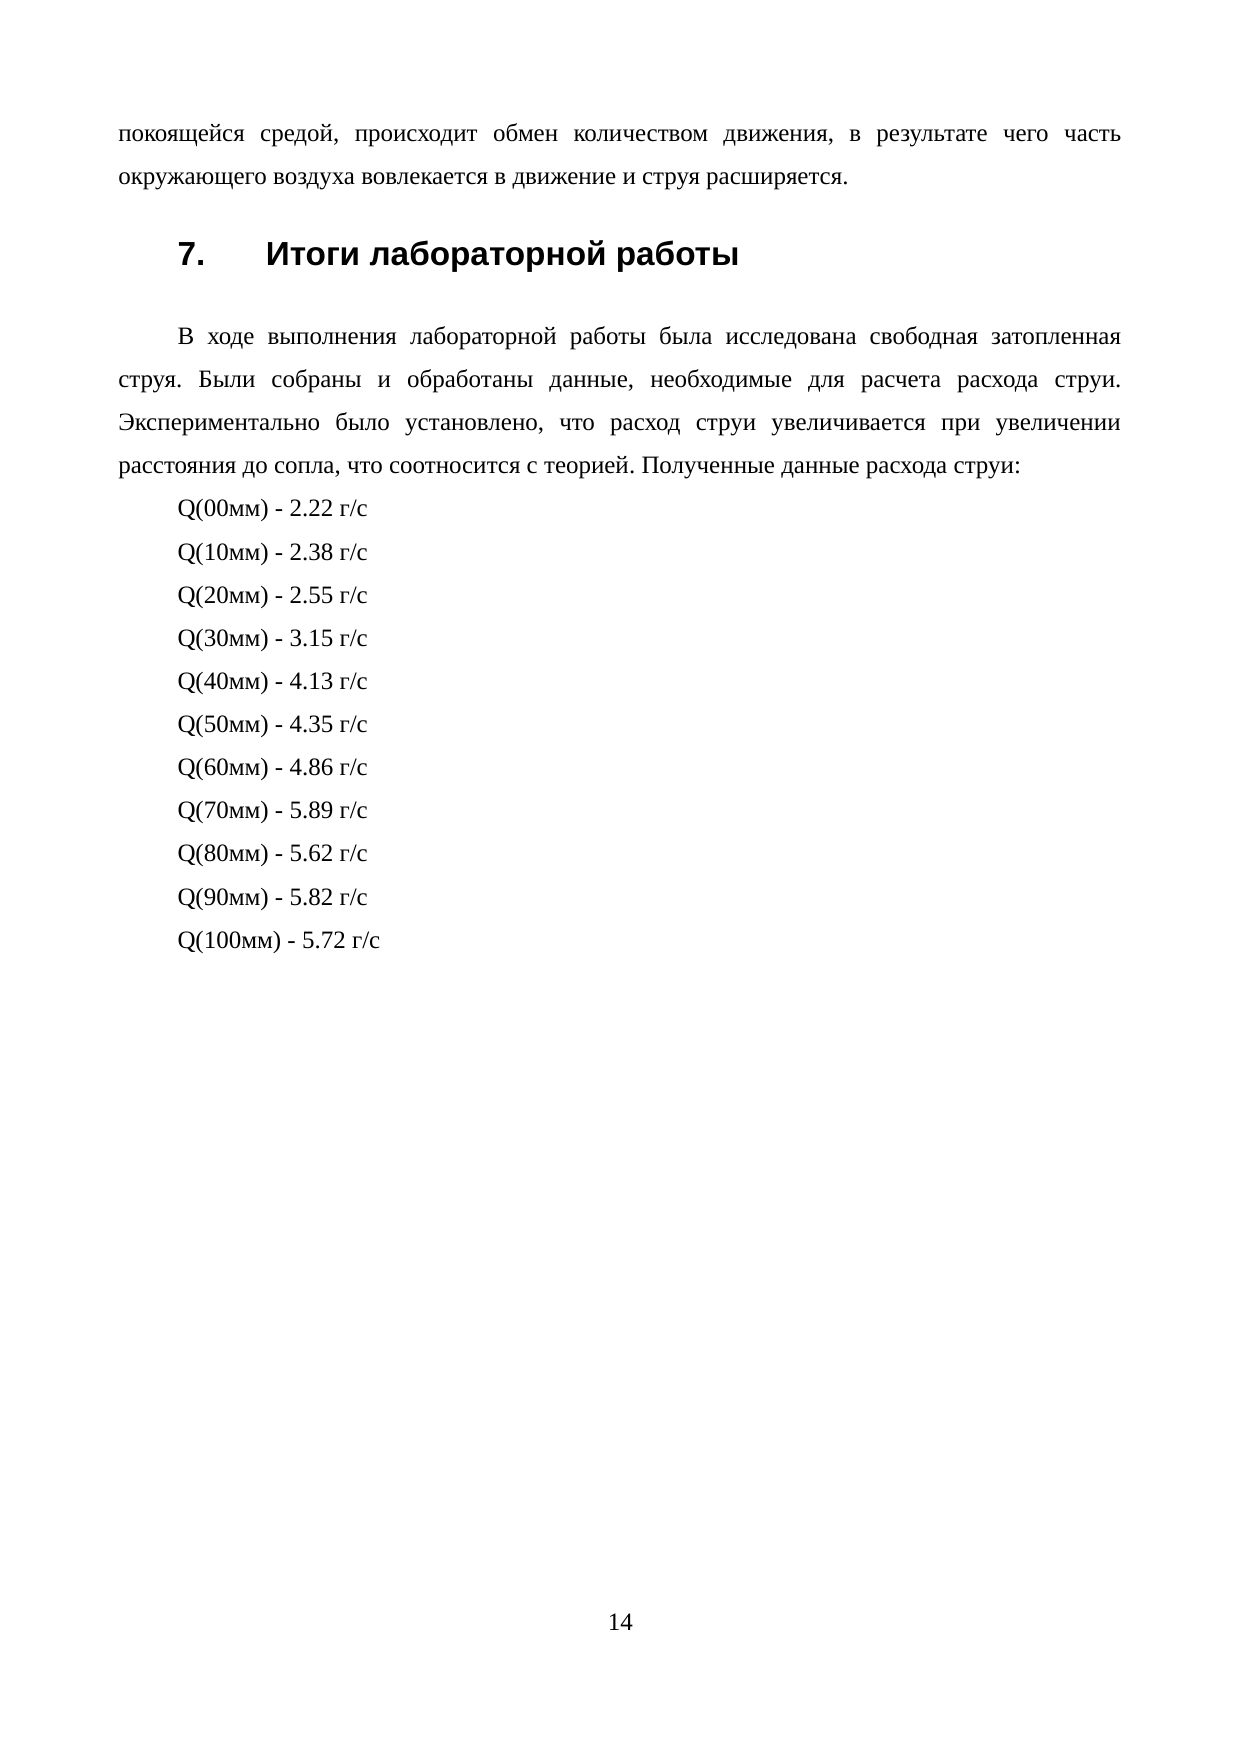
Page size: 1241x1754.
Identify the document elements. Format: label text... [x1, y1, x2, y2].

text Q(90мм) - 5.82 г/с [118, 882, 1122, 910]
text покоящейся средой, происходит обмен количеством движения, в результате чего часть окружающего воздуха вовлекается в движение и струя расширяется. [118, 118, 1122, 190]
text Q(40мм) - 4.13 г/с [118, 666, 1122, 695]
text Q(10мм) - 2.38 г/с [118, 537, 1122, 565]
text Q(60мм) - 4.86 г/с [118, 752, 1122, 781]
text В ходе выполнения лабораторной работы была исследована свободная затопленная струя. Были собраны и обработаны данные, необходимые для расчета расхода струи. Экспериментально было установлено, что расход струи увеличивается при увеличении расстояния до сопла, что соотносится с теорией. Полученные данные расхода струи: [118, 321, 1122, 479]
text Q(80мм) - 5.62 г/с [118, 838, 1122, 867]
text Q(70мм) - 5.89 г/с [118, 795, 1122, 824]
text Q(50мм) - 4.35 г/с [118, 709, 1122, 738]
text Q(00мм) - 2.22 г/с [118, 493, 1122, 522]
subtitle Итоги лабораторной работы [118, 234, 1122, 272]
text Q(30мм) - 3.15 г/с [118, 623, 1122, 652]
text Q(20мм) - 2.55 г/с [118, 580, 1122, 608]
text Q(100мм) - 5.72 г/с [118, 925, 1122, 953]
